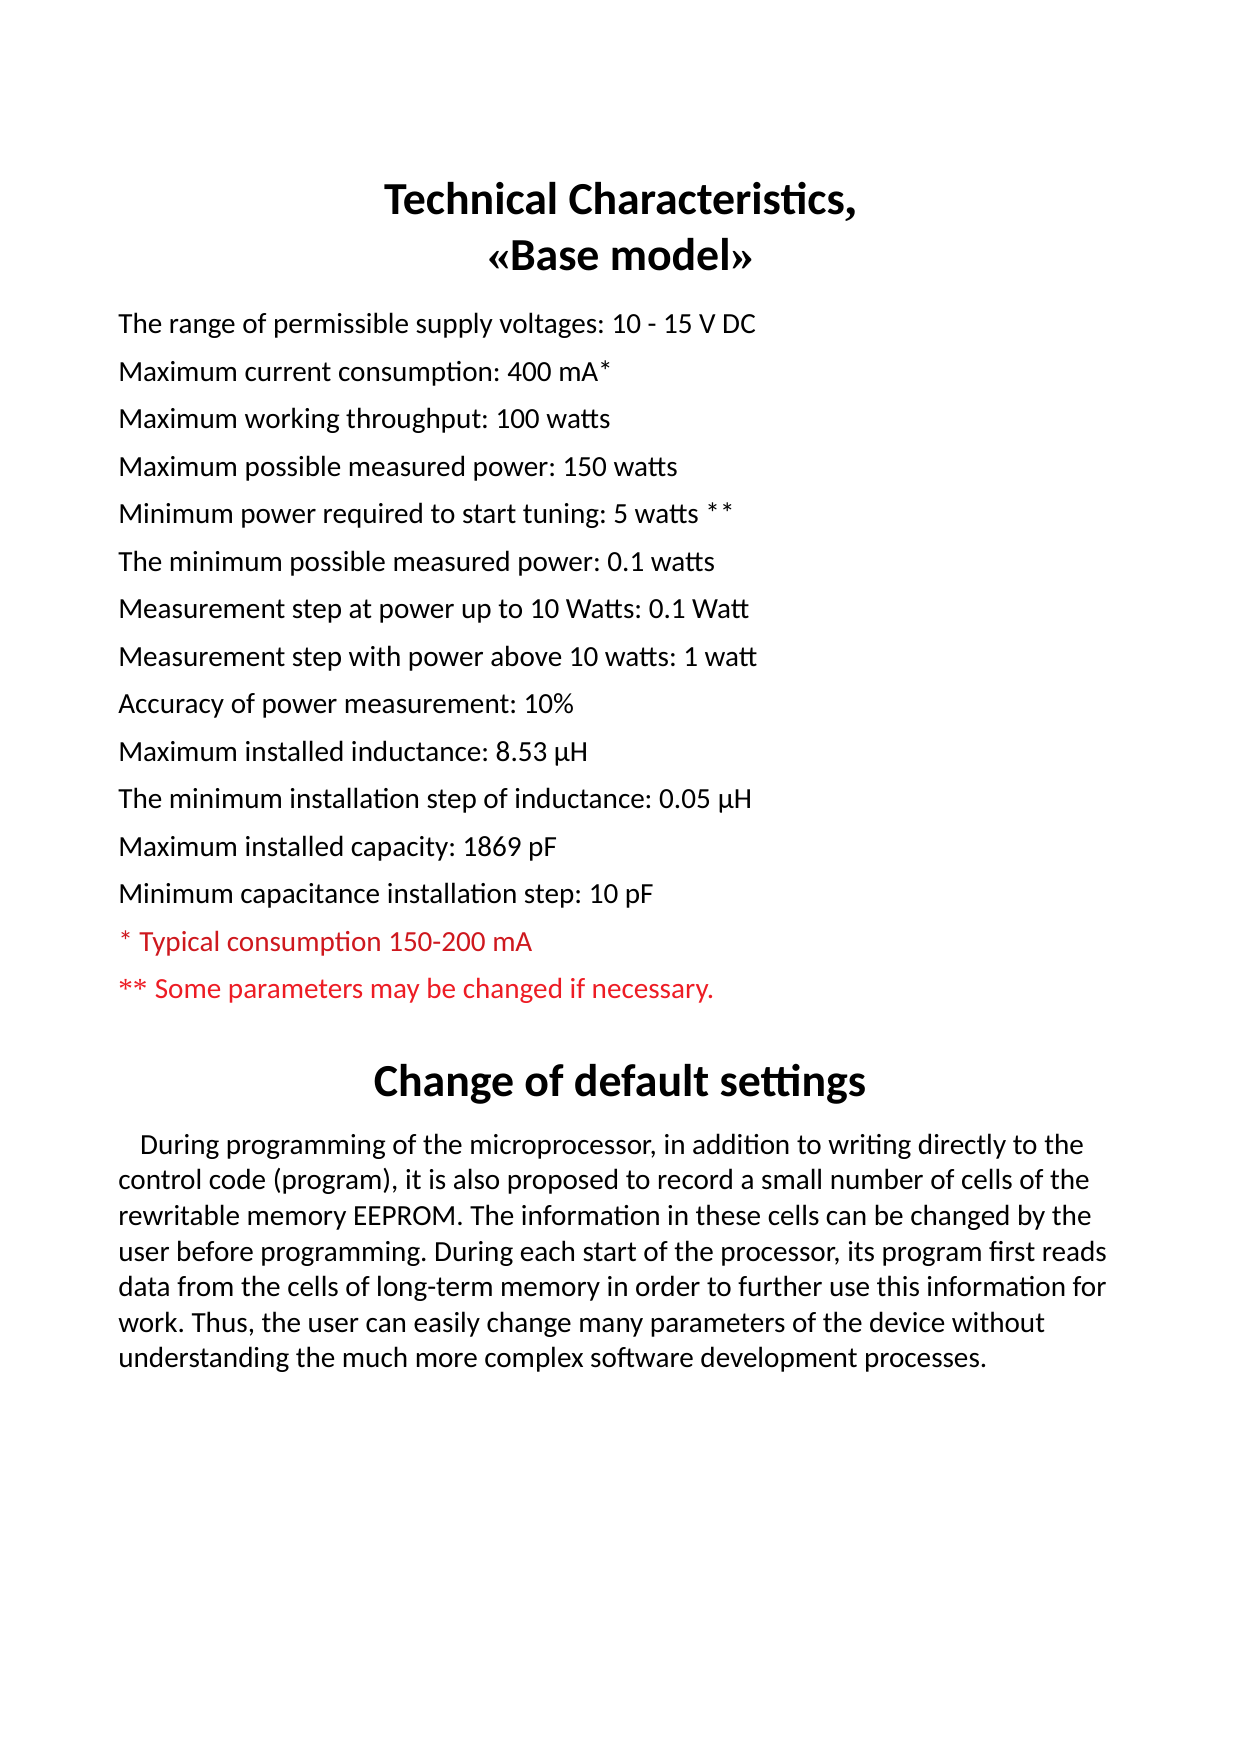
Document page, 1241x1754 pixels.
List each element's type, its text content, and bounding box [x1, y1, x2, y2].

text * Typical consumption 150-200 mA [118, 923, 1122, 959]
text The range of permissible supply voltages: 10 - 15 V DC [118, 306, 1122, 341]
text Maximum installed capacity: 1869 pF [118, 828, 1122, 864]
text Measurement step with power above 10 watts: 1 watt [118, 638, 1122, 674]
text Minimum power required to start tuning: 5 watts ** [118, 496, 1122, 531]
text The minimum installation step of inductance: 0.05 μH [118, 781, 1122, 816]
text Technical Characteristics, «Base model» [118, 170, 1122, 282]
text The minimum possible measured power: 0.1 watts [118, 543, 1122, 579]
text Minimum capacitance installation step: 10 pF [118, 876, 1122, 911]
text Accuracy of power measurement: 10% [118, 686, 1122, 721]
text Maximum possible measured power: 150 watts [118, 448, 1122, 484]
text Measurement step at power up to 10 Watts: 0.1 Watt [118, 591, 1122, 626]
text Change of default settings [118, 1052, 1122, 1108]
text ** Some parameters may be changed if necessary. [118, 971, 1122, 1006]
text Maximum working throughput: 100 watts [118, 401, 1122, 436]
text During programming of the microprocessor, in addition to writing directly to the control code (program), it is also proposed to record a small number of cells of the rewritable memory EEPROM. The information in these cells can be changed by the user before programming. During each start of the processor, its program first reads data from the cells of long-term memory in order to further use this information for work. Thus, the user can easily change many parameters of the device without understanding the much more complex software development processes. [118, 1126, 1122, 1375]
text Maximum installed inductance: 8.53 µH [118, 733, 1122, 769]
text Maximum current consumption: 400 mA* [118, 353, 1122, 389]
